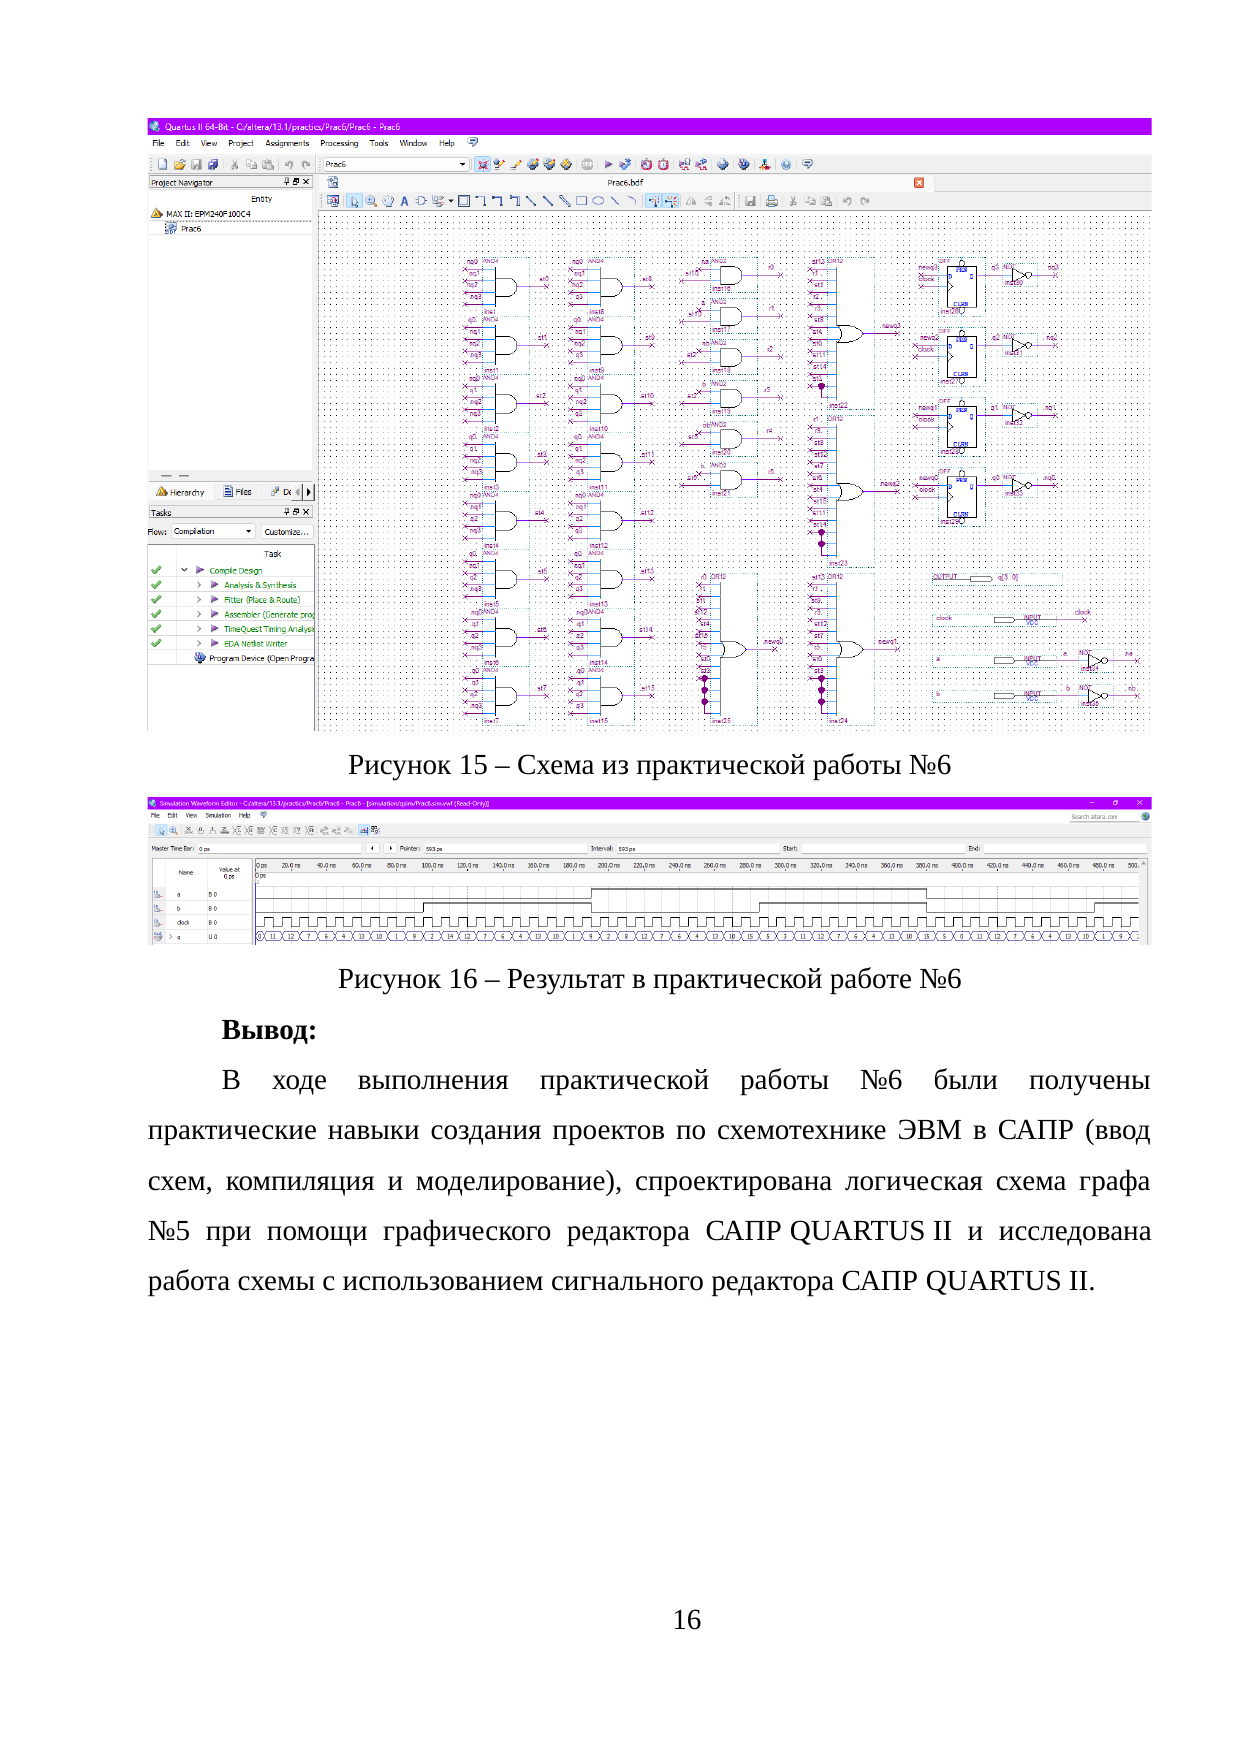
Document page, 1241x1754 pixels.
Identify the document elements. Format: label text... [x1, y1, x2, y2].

text Рисунок 15 – Схема из практической работы №6 [148, 747, 1152, 781]
text Рисунок 16 – Результат в практической работе №6 [148, 962, 1152, 995]
text Вывод: [148, 1012, 1152, 1045]
picture [147, 118, 1152, 731]
text В ходе выполнения практической работы №6 были получены практические навыки создания проектов по схемотехнике ЭВМ в САПР (ввод схем, компиляция и моделирование), спроектирована логическая схема графа №5 при помощи графического редактора САПР QUARTUS II и исследована работа схемы с использованием сигнального редактора САПР QUARTUS II. [148, 1062, 1152, 1297]
picture [147, 797, 1152, 945]
